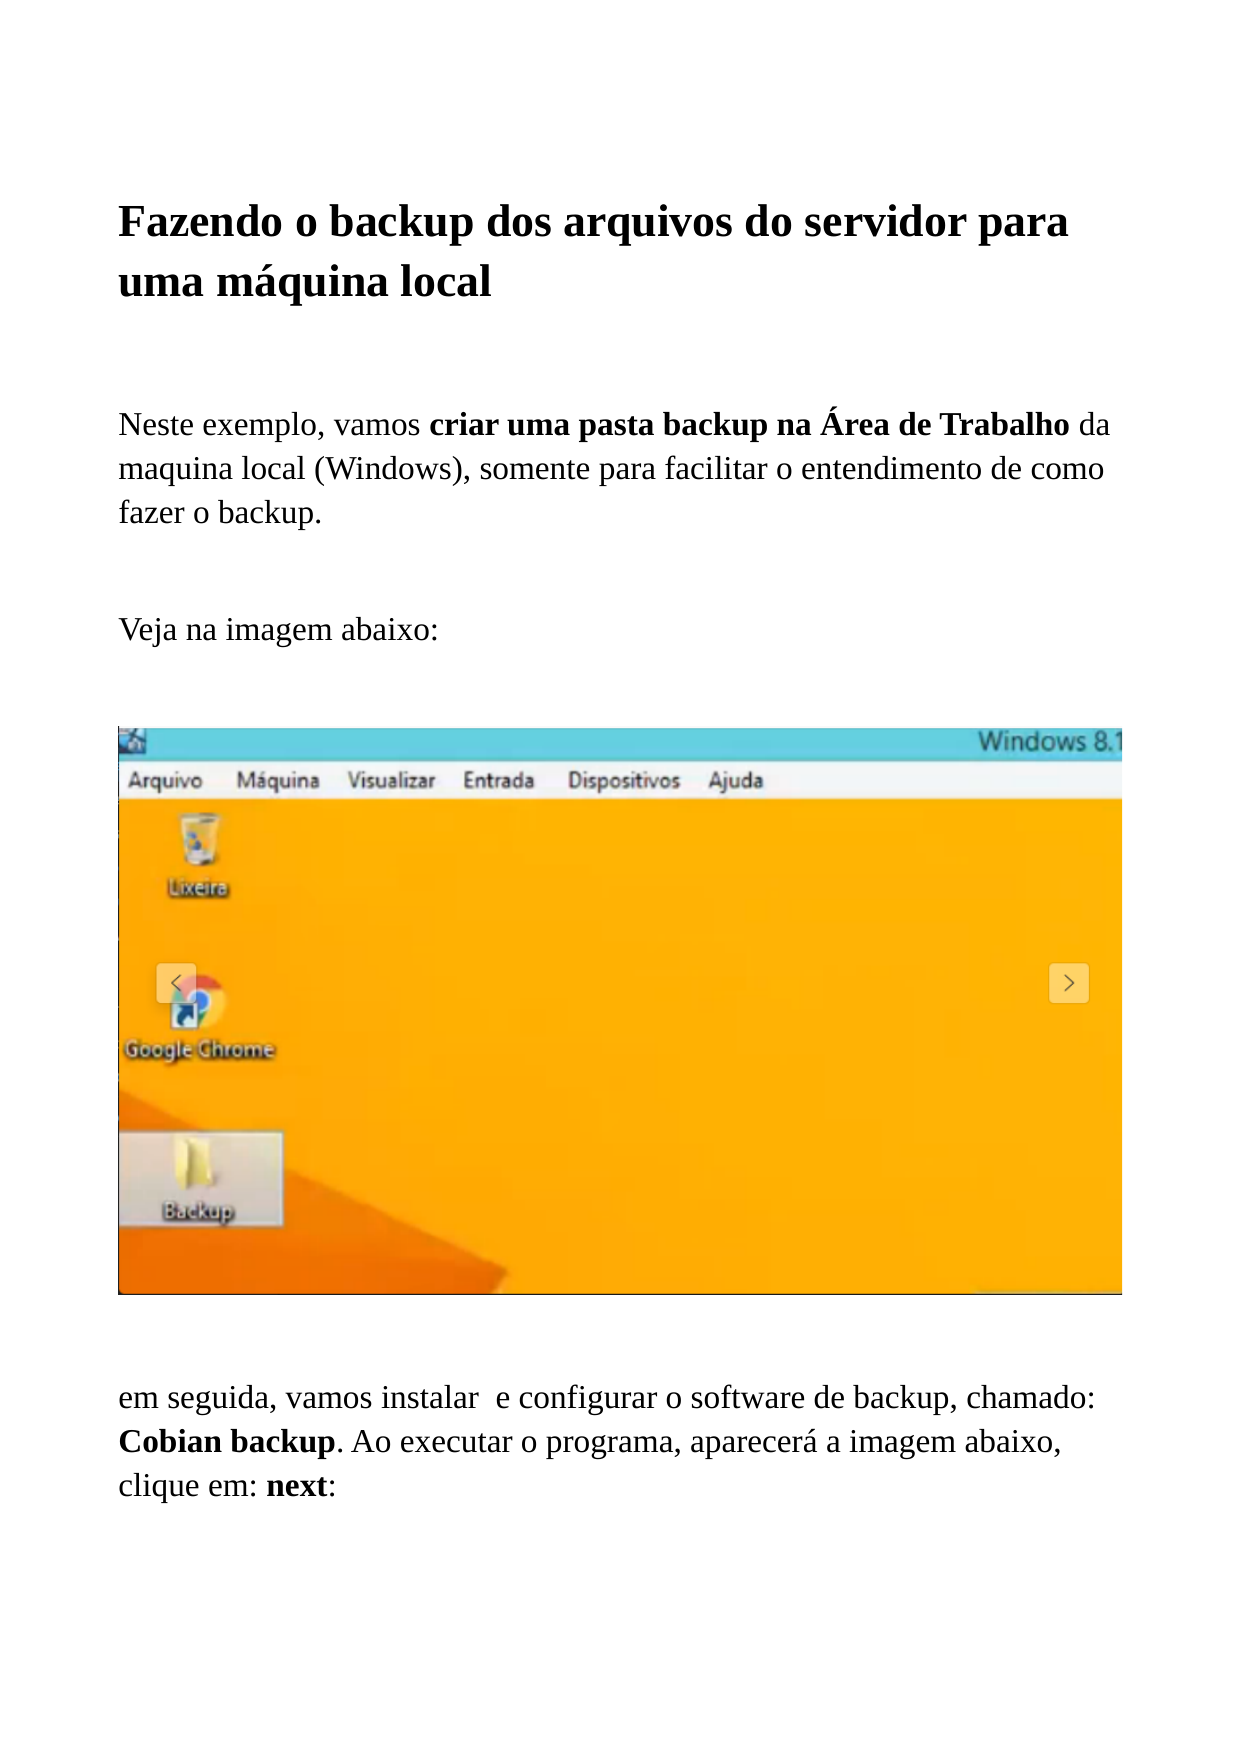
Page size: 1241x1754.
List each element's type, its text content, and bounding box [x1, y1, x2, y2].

text Fazendo o backup dos arquivos do servidor para uma máquina local [118, 193, 1122, 306]
text Veja na imagem abaixo: [118, 609, 1122, 648]
text Neste exemplo, vamos criar uma pasta backup na Área de Trabalho da maquina local (Windows), somente para facilitar o entendimento de como fazer o backup. [118, 404, 1122, 530]
text em seguida, vamos instalar e configurar o software de backup, chamado: Cobian backup. Ao executar o programa, aparecerá a imagem abaixo, clique em: next: [118, 1377, 1122, 1504]
picture [118, 726, 1123, 1295]
